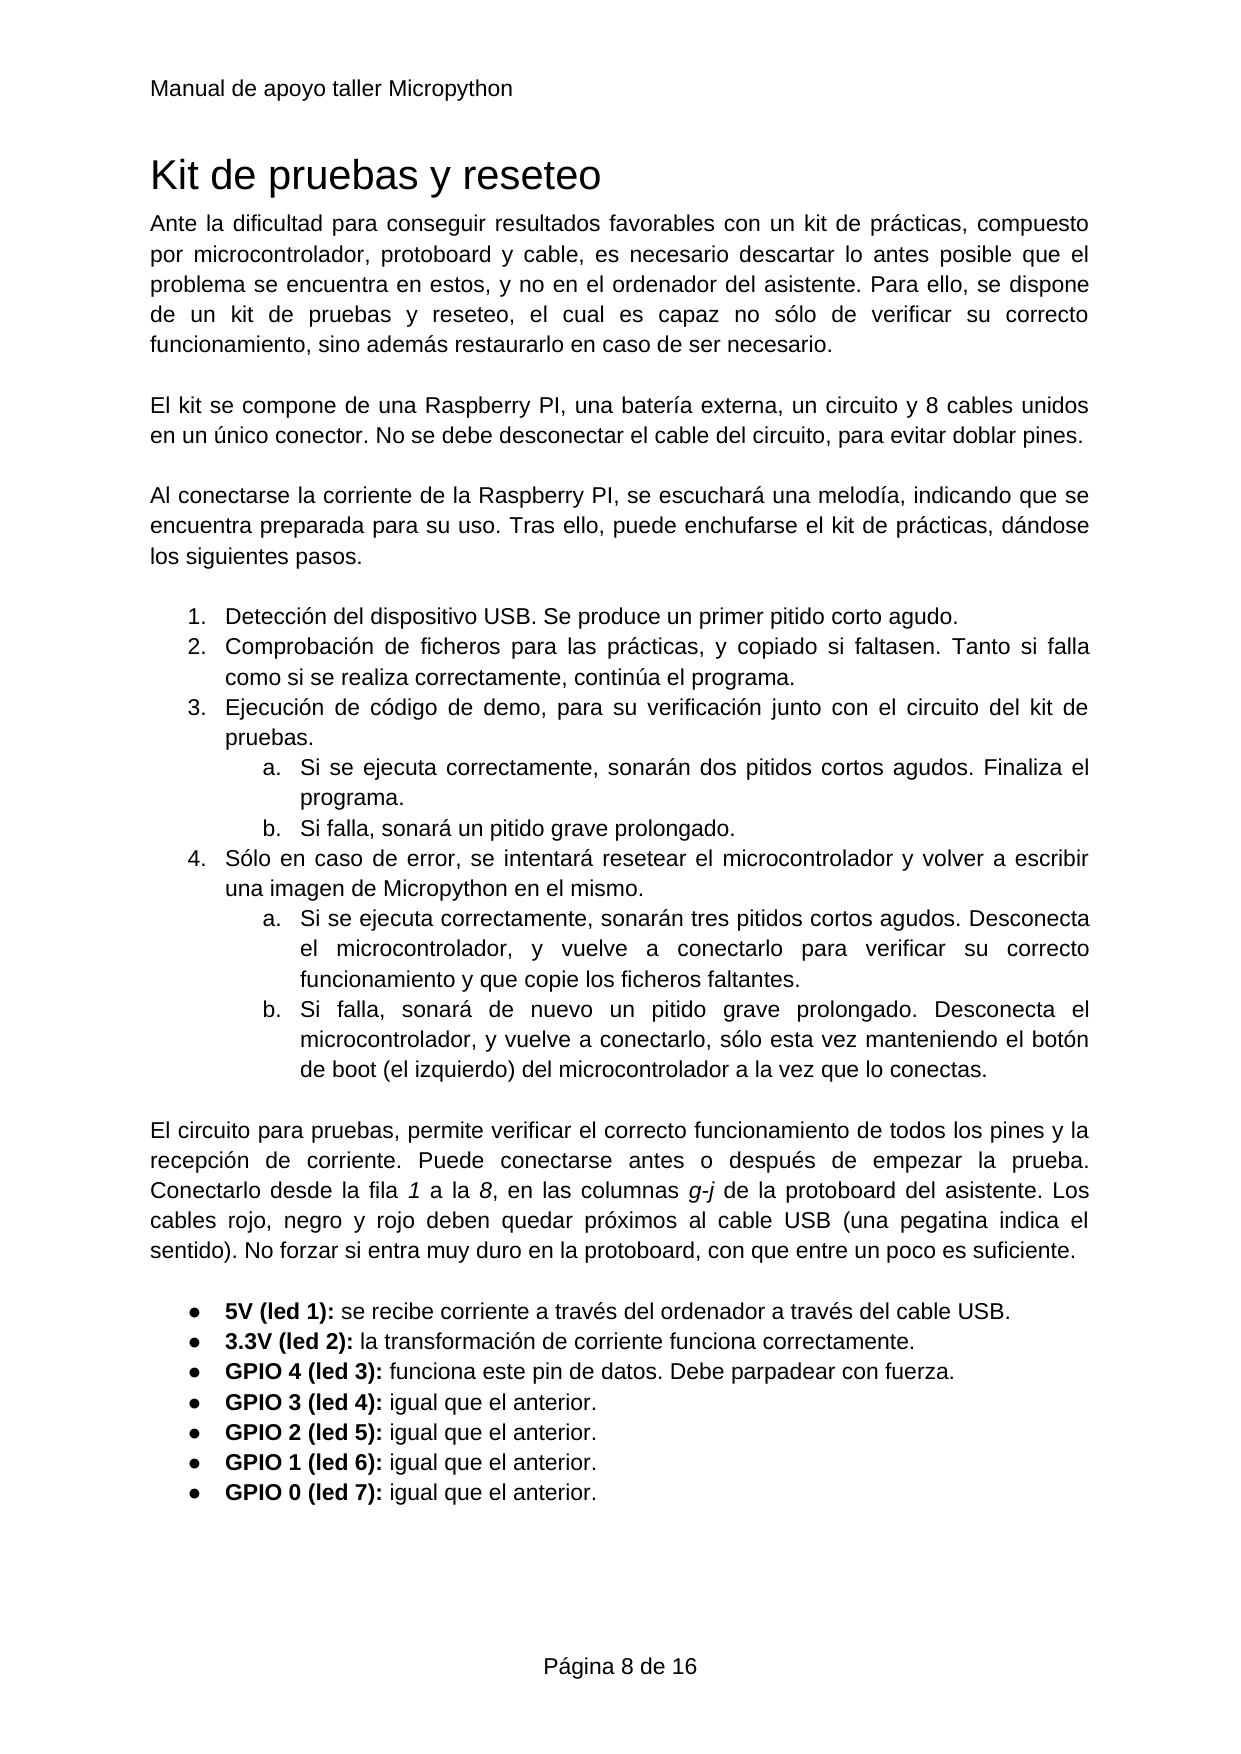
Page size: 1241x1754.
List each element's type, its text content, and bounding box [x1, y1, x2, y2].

text El circuito para pruebas, permite verificar el correcto funcionamiento de todos los pines y la recepción de corriente. Puede conectarse antes o después de empezar la prueba. Conectarlo desde la fila 1 a la 8, en las columnas g-j de la protoboard del asistente. Los cables rojo, negro y rojo deben quedar próximos al cable USB (una pegatina indica el sentido). No forzar si entra muy duro en la protoboard, con que entre un poco es suficiente. [150, 1117, 1090, 1264]
list Sólo en caso de error, se intentará resetear el microcontrolador y volver a escribir una imagen de Micropython en el mismo. [187, 845, 1090, 901]
list GPIO 3 (led 4): igual que el anterior. [187, 1388, 1090, 1415]
list GPIO 0 (led 7): igual que el anterior. [187, 1479, 1090, 1506]
text Ante la dificultad para conseguir resultados favorables con un kit de prácticas, compuesto por microcontrolador, protoboard y cable, es necesario descartar lo antes posible que el problema se encuentra en estos, y no en el ordenador del asistente. Para ello, se dispone de un kit de pruebas y reseteo, el cual es capaz no sólo de verificar su correcto funcionamiento, sino además restaurarlo en caso de ser necesario. [150, 210, 1090, 358]
list Ejecución de código de demo, para su verificación junto con el circuito del kit de pruebas. [187, 694, 1090, 750]
list Comprobación de ficheros para las prácticas, y copiado si faltasen. Tanto si falla como si se realiza correctamente, continúa el programa. [187, 633, 1090, 690]
list GPIO 4 (led 3): funciona este pin de datos. Debe parpadear con fuerza. [187, 1358, 1090, 1385]
list Si falla, sonará de nuevo un pitido grave prolongado. Desconecta el microcontrolador, y vuelve a conectarlo, sólo esta vez manteniendo el botón de boot (el izquierdo) del microcontrolador a la vez que lo conectas. [262, 996, 1090, 1083]
list Detección del dispositivo USB. Se produce un primer pitido corto agudo. [187, 603, 1090, 629]
text Al conectarse la corriente de la Raspberry PI, se escuchará una melodía, indicando que se encuentra preparada para su uso. Tras ello, puede enchufarse el kit de prácticas, dándose los siguientes pasos. [150, 482, 1090, 569]
list 5V (led 1): se recibe corriente a través del ordenador a través del cable USB. [187, 1298, 1090, 1324]
subtitle Kit de pruebas y reseteo [150, 150, 1090, 198]
list Si falla, sonará un pitido grave prolongado. [262, 814, 1090, 841]
list Si se ejecuta correctamente, sonarán tres pitidos cortos agudos. Desconecta el microcontrolador, y vuelve a conectarlo para verificar su correcto funcionamiento y que copie los ficheros faltantes. [262, 905, 1090, 992]
list GPIO 1 (led 6): igual que el anterior. [187, 1449, 1090, 1475]
list Si se ejecuta correctamente, sonarán dos pitidos cortos agudos. Finaliza el programa. [262, 754, 1090, 811]
list GPIO 2 (led 5): igual que el anterior. [187, 1419, 1090, 1445]
list 3.3V (led 2): la transformación de corriente funciona correctamente. [187, 1328, 1090, 1354]
text El kit se compone de una Raspberry PI, una batería externa, un circuito y 8 cables unidos en un único conector. No se debe desconectar el cable del circuito, para evitar doblar pines. [150, 392, 1090, 448]
